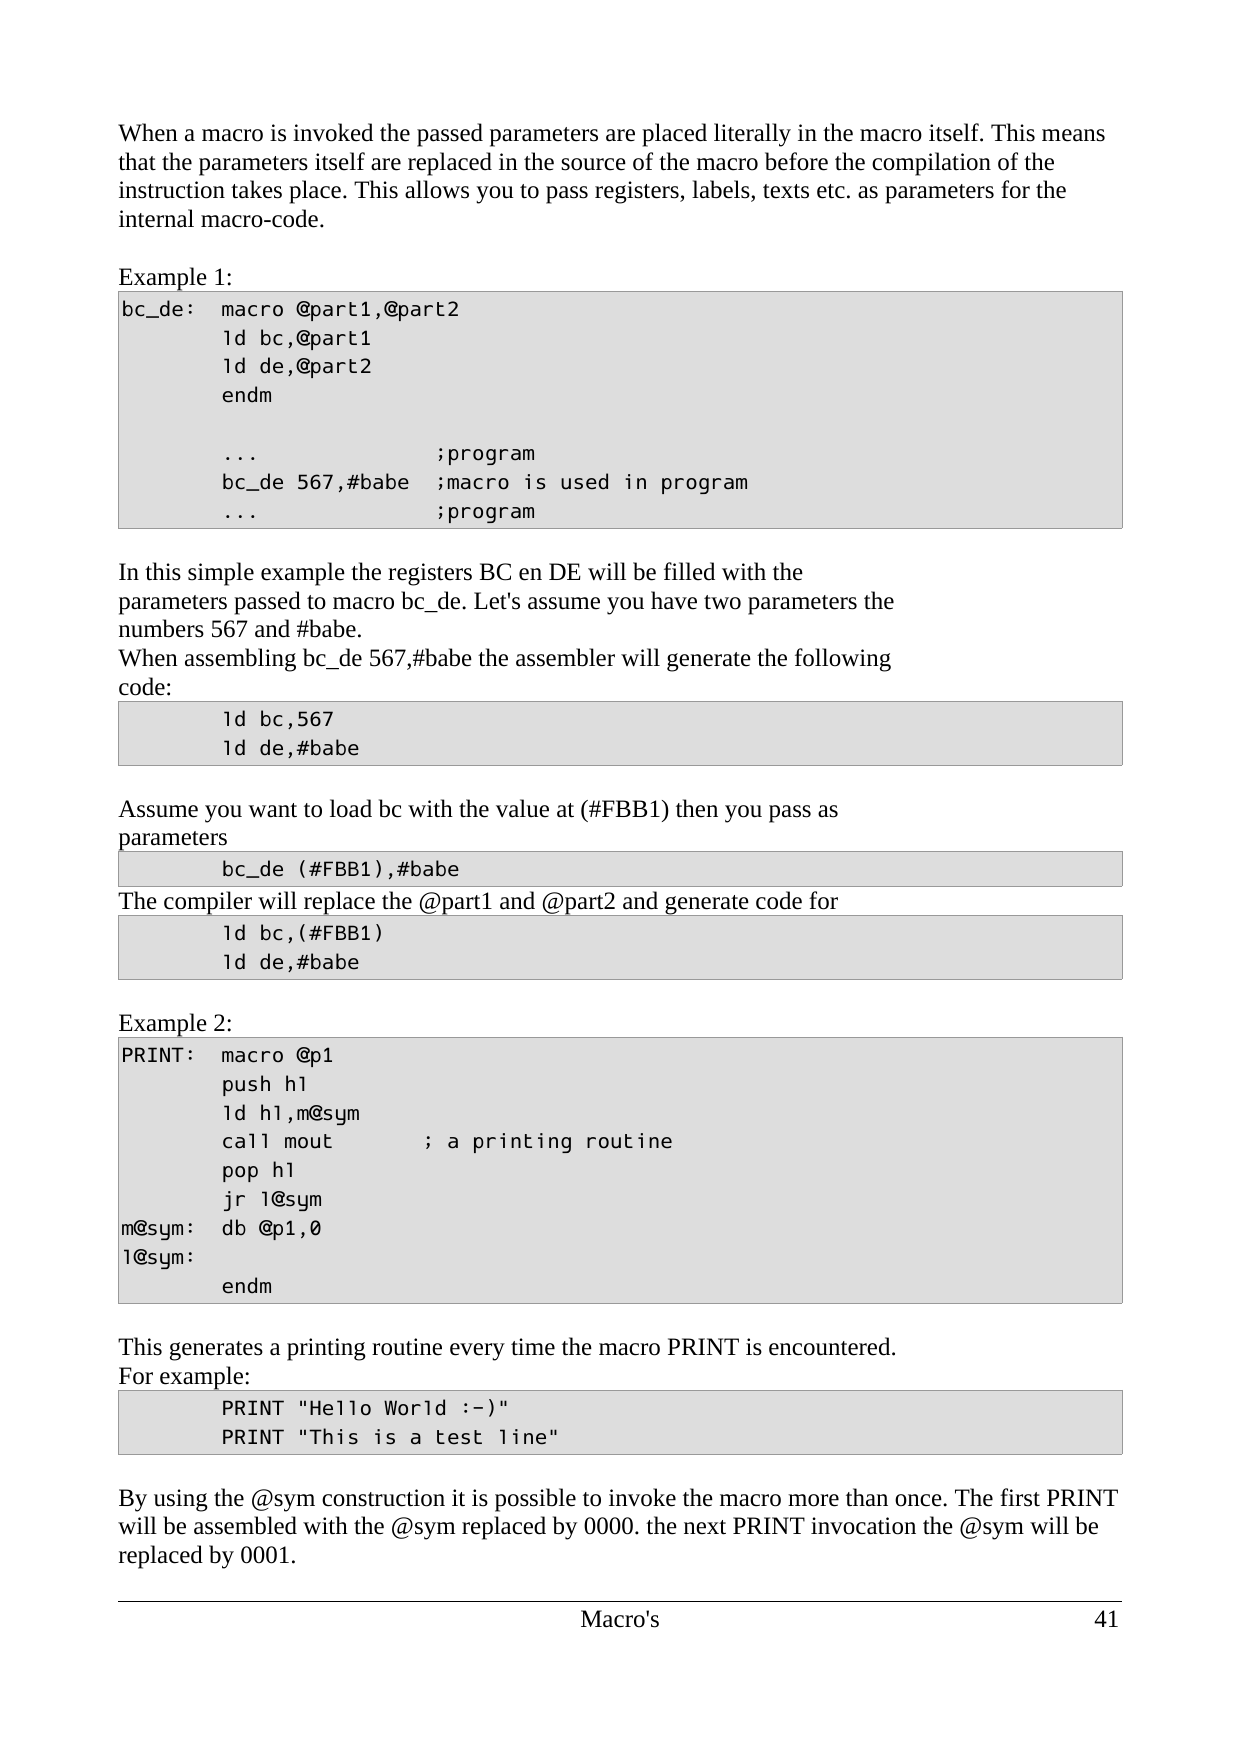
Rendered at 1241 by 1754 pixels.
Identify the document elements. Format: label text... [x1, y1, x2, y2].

text For example: [118, 1361, 1122, 1390]
text numbers 567 and #babe. [118, 614, 1122, 643]
text bc_de: macro @part1,@part2 [119, 292, 1122, 319]
text code: [118, 672, 1122, 701]
text ... ;program [119, 435, 1122, 464]
text ld bc,(#FBB1) [119, 916, 1122, 944]
text Example 1: [118, 262, 1122, 291]
text endm [119, 377, 1122, 406]
text The compiler will replace the @part1 and @part2 and generate code for [118, 887, 1122, 915]
text bc_de (#FBB1),#babe [119, 852, 1122, 886]
text ld de,@part2 [119, 348, 1122, 377]
text Assume you want to load bc with the value at (#FBB1) then you pass as [118, 794, 1122, 822]
text ... ;program [119, 493, 1122, 528]
text ld bc,@part1 [119, 319, 1122, 348]
text ld de,#babe [119, 730, 1122, 765]
text call mout ; a printing routine [119, 1123, 1122, 1152]
text push hl [119, 1066, 1122, 1094]
text endm [119, 1268, 1122, 1303]
text pop hl [119, 1152, 1122, 1181]
text l@sym: [119, 1239, 1122, 1268]
text This generates a printing routine every time the macro PRINT is encountered. [118, 1332, 1122, 1361]
text jr l@sym [119, 1181, 1122, 1210]
text ld de,#babe [119, 944, 1122, 979]
text PRINT "Hello World :-)" [119, 1391, 1122, 1419]
text When assembling bc_de 567,#babe the assembler will generate the following [118, 643, 1122, 672]
text Example 2: [118, 1008, 1122, 1037]
text bc_de 567,#babe ;macro is used in program [119, 464, 1122, 493]
text PRINT "This is a test line" [119, 1419, 1122, 1454]
text When a macro is invoked the passed parameters are placed literally in the macro itself. This means that the parameters itself are replaced in the source of the macro before the compilation of the instruction takes place. This allows you to pass registers, labels, texts etc. as parameters for the internal macro-code. [118, 118, 1122, 233]
text In this simple example the registers BC en DE will be filled with the [118, 557, 1122, 586]
text PRINT: macro @p1 [119, 1038, 1122, 1066]
text parameters passed to macro bc_de. Let's assume you have two parameters the [118, 586, 1122, 614]
text ld hl,m@sym [119, 1094, 1122, 1123]
text parameters [118, 822, 1122, 851]
text ld bc,567 [119, 702, 1122, 730]
text By using the @sym construction it is possible to invoke the macro more than once. The first PRINT will be assembled with the @sym replaced by 0000. the next PRINT invocation the @sym will be replaced by 0001. [118, 1483, 1122, 1569]
text m@sym: db @p1,0 [119, 1210, 1122, 1239]
